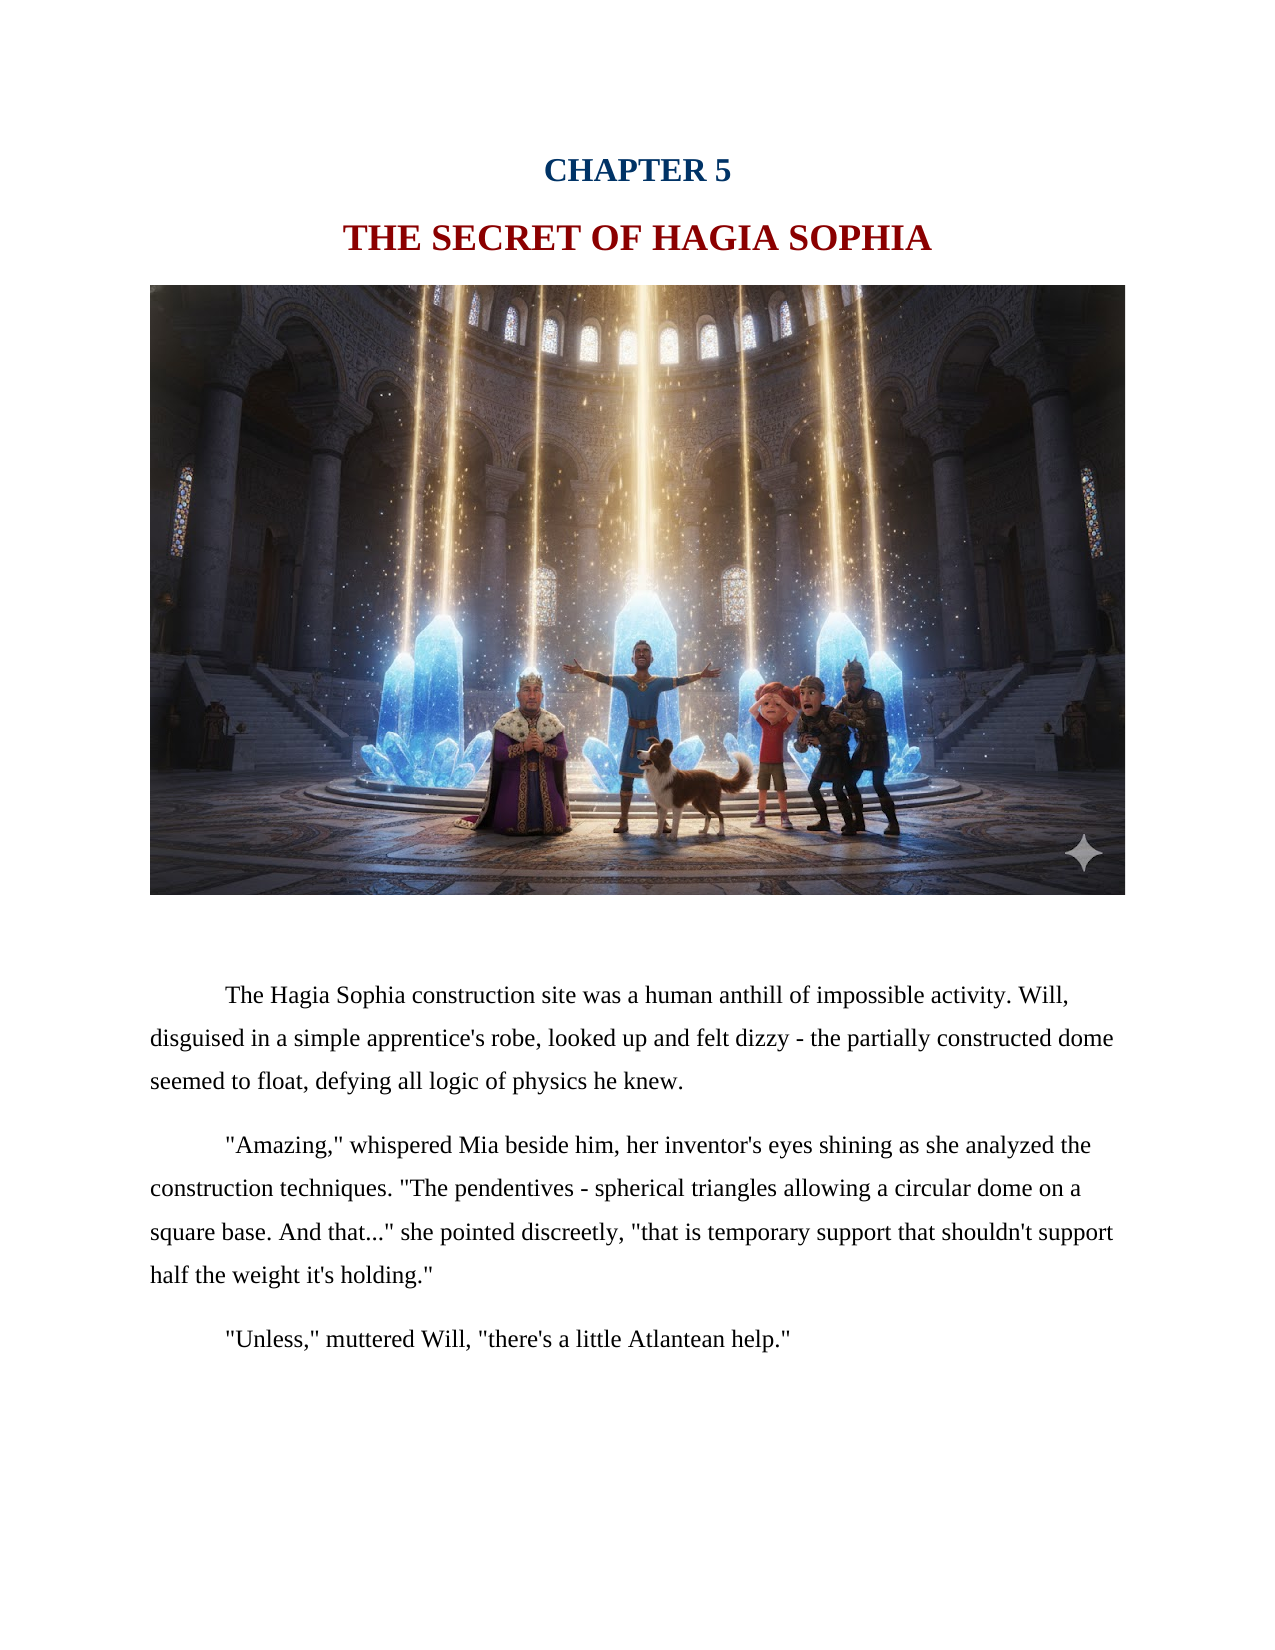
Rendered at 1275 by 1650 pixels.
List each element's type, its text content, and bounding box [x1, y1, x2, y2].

picture [150, 285, 1125, 895]
text "Amazing," whispered Mia beside him, her inventor's eyes shining as she analyzed the construction techniques. "The pendentives - spherical triangles allowing a circular dome on a square base. And that..." she pointed discreetly, "that is temporary support that shouldn't support half the weight it's holding." [150, 1130, 1125, 1288]
text The Hagia Sophia construction site was a human anthill of impossible activity. Will, disguised in a simple apprentice's robe, looked up and felt dizzy - the partially constructed dome seemed to float, defying all logic of physics he knew. [150, 980, 1125, 1095]
text THE SECRET OF HAGIA SOPHIA [150, 215, 1125, 258]
text "Unless," muttered Will, "there's a little Atlantean help." [150, 1324, 1125, 1352]
text CHAPTER 5 [150, 150, 1125, 188]
